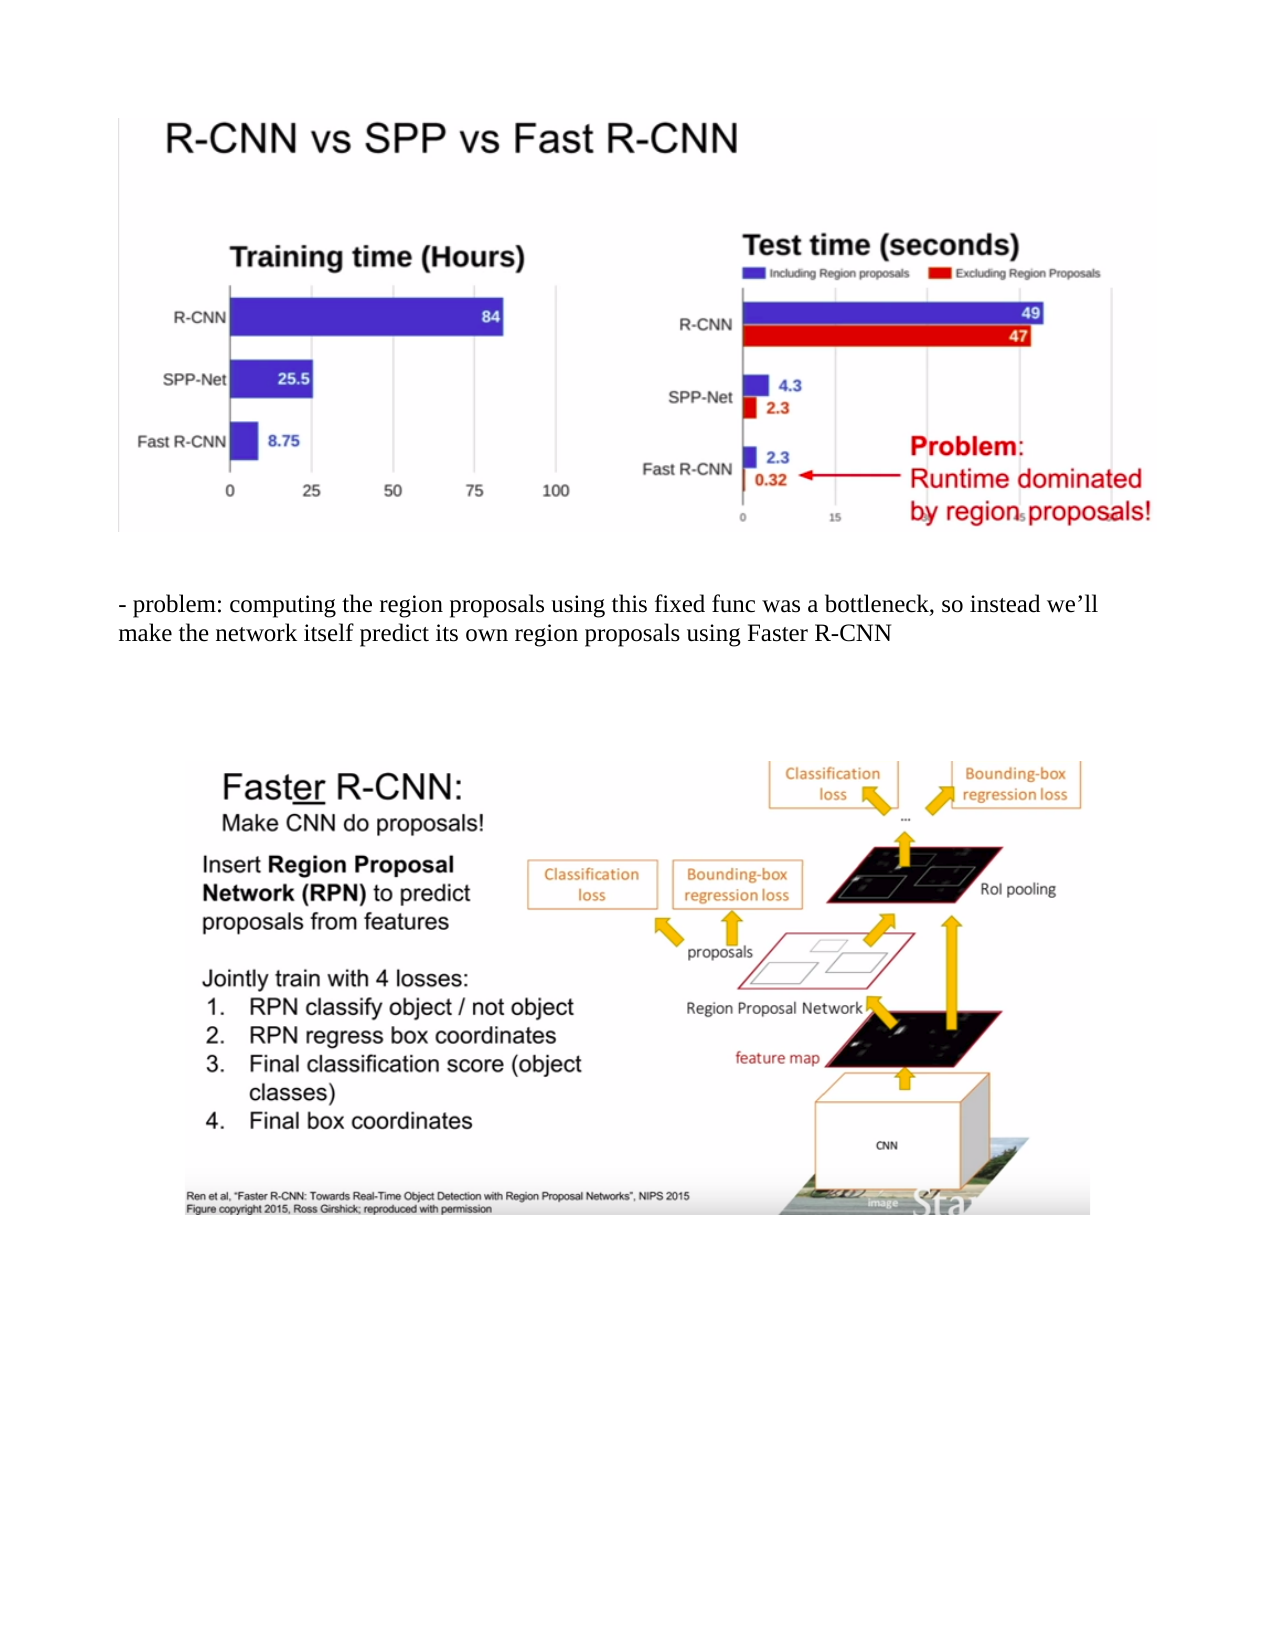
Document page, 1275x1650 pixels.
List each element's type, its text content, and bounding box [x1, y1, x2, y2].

text - problem: computing the region proposals using this fixed func was a bottleneck, so instead we’ll make the network itself predict its own region proposals using Faster R-CNN [118, 589, 1157, 647]
picture [118, 118, 1157, 532]
picture [184, 761, 1091, 1215]
